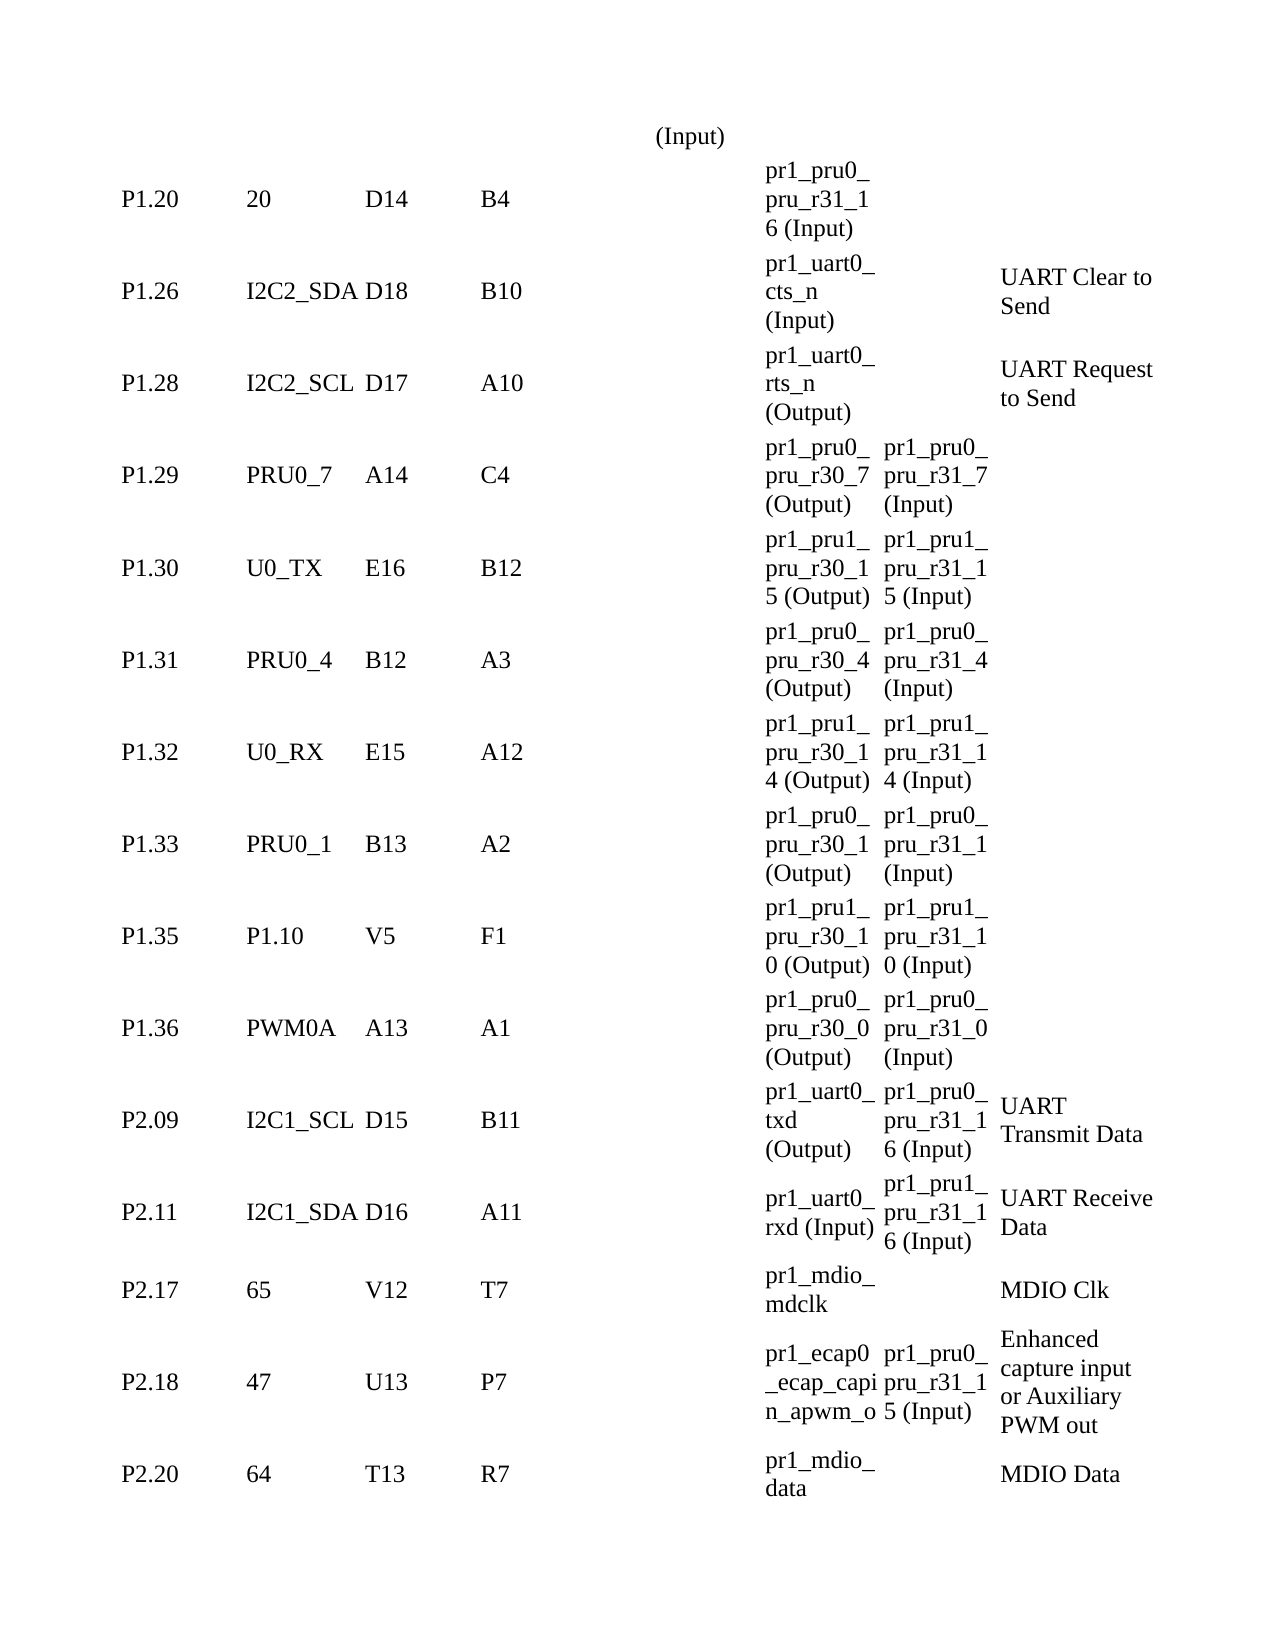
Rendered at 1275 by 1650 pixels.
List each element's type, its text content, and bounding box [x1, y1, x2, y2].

table_cell PRU0_4 [243, 613, 362, 705]
table_cell D16 [362, 1166, 477, 1258]
table_cell I2C1_SCL [243, 1074, 362, 1166]
table_cell [538, 613, 652, 705]
table_cell pr1_pru0_pru_r30_4 (Output) [762, 613, 881, 705]
table_cell [997, 889, 1157, 981]
table_cell D17 [362, 337, 477, 429]
table_cell B12 [362, 613, 477, 705]
table_cell B10 [478, 245, 538, 337]
table_cell pr1_pru0_pru_r31_15 (Input) [881, 1321, 997, 1442]
table_cell [243, 118, 362, 153]
table_cell [538, 797, 652, 889]
table_cell pr1_pru1_pru_r30_14 (Output) [762, 705, 881, 797]
table_cell [997, 705, 1157, 797]
table_cell [881, 118, 997, 153]
table_cell [538, 1074, 652, 1166]
table_cell [538, 153, 652, 245]
table_cell pr1_pru0_pru_r30_7 (Output) [762, 429, 881, 521]
table_cell [653, 981, 762, 1073]
table_cell pr1_pru1_pru_r31_15 (Input) [881, 521, 997, 613]
table_cell pr1_uart0_rxd (Input) [762, 1166, 881, 1258]
table_cell P2.17 [118, 1258, 243, 1321]
table_cell E15 [362, 705, 477, 797]
table_cell I2C2_SDA [243, 245, 362, 337]
table_cell [881, 1442, 997, 1505]
table_cell MDIO Clk [997, 1258, 1157, 1321]
table_cell pr1_pru0_pru_r30_1 (Output) [762, 797, 881, 889]
table_cell PWM0A [243, 981, 362, 1073]
table_cell P1.29 [118, 429, 243, 521]
table_cell PRU0_1 [243, 797, 362, 889]
table_cell pr1_mdio_mdclk [762, 1258, 881, 1321]
table_cell P1.26 [118, 245, 243, 337]
table_cell U13 [362, 1321, 477, 1442]
table_cell [653, 1321, 762, 1442]
table_cell [653, 153, 762, 245]
table_cell pr1_pru0_pru_r31_16 (Input) [881, 1074, 997, 1166]
table_cell T7 [478, 1258, 538, 1321]
table_cell P1.31 [118, 613, 243, 705]
table_cell [538, 521, 652, 613]
table_cell [538, 1321, 652, 1442]
table_cell B11 [478, 1074, 538, 1166]
table_cell P1.35 [118, 889, 243, 981]
table_cell A14 [362, 429, 477, 521]
table_cell Enhanced capture input or Auxiliary PWM out [997, 1321, 1157, 1442]
table_cell [538, 1442, 652, 1505]
table_cell [653, 1074, 762, 1166]
table_cell A3 [478, 613, 538, 705]
table_cell [538, 1258, 652, 1321]
table_cell [653, 245, 762, 337]
table_cell P1.20 [118, 153, 243, 245]
table_cell [653, 1258, 762, 1321]
table_cell [997, 981, 1157, 1073]
table_cell pr1_pru0_pru_r31_16 (Input) [762, 153, 881, 245]
table_cell [478, 118, 538, 153]
table_cell [997, 613, 1157, 705]
table_cell [653, 1166, 762, 1258]
table_cell A2 [478, 797, 538, 889]
table_cell UART Transmit Data [997, 1074, 1157, 1166]
table_cell V5 [362, 889, 477, 981]
table_cell pr1_pru1_pru_r30_15 (Output) [762, 521, 881, 613]
table_cell pr1_pru0_pru_r31_0 (Input) [881, 981, 997, 1073]
table_cell 47 [243, 1321, 362, 1442]
table_cell pr1_mdio_data [762, 1442, 881, 1505]
table_cell pr1_pru0_pru_r31_4 (Input) [881, 613, 997, 705]
table_cell D14 [362, 153, 477, 245]
table_cell P1.32 [118, 705, 243, 797]
table_cell pr1_pru0_pru_r31_7 (Input) [881, 429, 997, 521]
table_cell pr1_uart0_cts_n (Input) [762, 245, 881, 337]
table_cell [538, 981, 652, 1073]
table_cell PRU0_7 [243, 429, 362, 521]
table_cell 65 [243, 1258, 362, 1321]
table_cell pr1_uart0_txd (Output) [762, 1074, 881, 1166]
table_cell [538, 118, 652, 153]
table_cell UART Clear to Send [997, 245, 1157, 337]
table_cell B12 [478, 521, 538, 613]
table_cell I2C1_SDA [243, 1166, 362, 1258]
table_cell pr1_pru1_pru_r30_10 (Output) [762, 889, 881, 981]
table_cell [997, 118, 1157, 153]
table_cell UART Receive Data [997, 1166, 1157, 1258]
table_cell P2.11 [118, 1166, 243, 1258]
table_cell pr1_pru0_pru_r31_1 (Input) [881, 797, 997, 889]
table_cell A13 [362, 981, 477, 1073]
table_cell (Input) [653, 118, 762, 153]
table_cell [881, 153, 997, 245]
table_cell [653, 797, 762, 889]
table_cell [362, 118, 477, 153]
table_cell UART Request to Send [997, 337, 1157, 429]
table_cell 20 [243, 153, 362, 245]
table_cell [997, 521, 1157, 613]
table_cell [653, 613, 762, 705]
table_cell 64 [243, 1442, 362, 1505]
table_cell pr1_pru1_pru_r31_10 (Input) [881, 889, 997, 981]
table_cell [653, 429, 762, 521]
table_cell P1.30 [118, 521, 243, 613]
table_cell [538, 889, 652, 981]
table_cell B13 [362, 797, 477, 889]
table_cell A11 [478, 1166, 538, 1258]
table_cell P1.28 [118, 337, 243, 429]
table_cell [538, 337, 652, 429]
table_cell [653, 705, 762, 797]
table_cell D15 [362, 1074, 477, 1166]
table_cell [538, 1166, 652, 1258]
table_cell [881, 245, 997, 337]
table_cell pr1_pru1_pru_r31_16 (Input) [881, 1166, 997, 1258]
table_cell [653, 889, 762, 981]
table_cell P7 [478, 1321, 538, 1442]
table_cell [538, 245, 652, 337]
table_cell [762, 118, 881, 153]
table_cell P1.33 [118, 797, 243, 889]
table_cell [997, 429, 1157, 521]
table_cell U0_RX [243, 705, 362, 797]
table_cell R7 [478, 1442, 538, 1505]
table_cell I2C2_SCL [243, 337, 362, 429]
table_cell A12 [478, 705, 538, 797]
table_cell T13 [362, 1442, 477, 1505]
table_cell pr1_pru0_pru_r30_0 (Output) [762, 981, 881, 1073]
table_cell P1.10 [243, 889, 362, 981]
table_cell [881, 337, 997, 429]
table_cell [653, 1442, 762, 1505]
table_cell [118, 118, 243, 153]
table_cell A1 [478, 981, 538, 1073]
table_cell P2.09 [118, 1074, 243, 1166]
table_cell P1.36 [118, 981, 243, 1073]
table_cell [997, 153, 1157, 245]
table_cell [881, 1258, 997, 1321]
table_cell V12 [362, 1258, 477, 1321]
table_cell [997, 797, 1157, 889]
table_cell A10 [478, 337, 538, 429]
table_cell D18 [362, 245, 477, 337]
table_cell C4 [478, 429, 538, 521]
table_cell pr1_pru1_pru_r31_14 (Input) [881, 705, 997, 797]
table_cell MDIO Data [997, 1442, 1157, 1505]
table_cell [653, 337, 762, 429]
table_cell pr1_uart0_rts_n (Output) [762, 337, 881, 429]
table_cell P2.20 [118, 1442, 243, 1505]
table_cell [653, 521, 762, 613]
table_cell [538, 429, 652, 521]
table_cell pr1_ecap0_ecap_capin_apwm_o [762, 1321, 881, 1442]
table_cell [538, 705, 652, 797]
table_cell E16 [362, 521, 477, 613]
table_cell P2.18 [118, 1321, 243, 1442]
table_cell F1 [478, 889, 538, 981]
table_cell U0_TX [243, 521, 362, 613]
table_cell B4 [478, 153, 538, 245]
